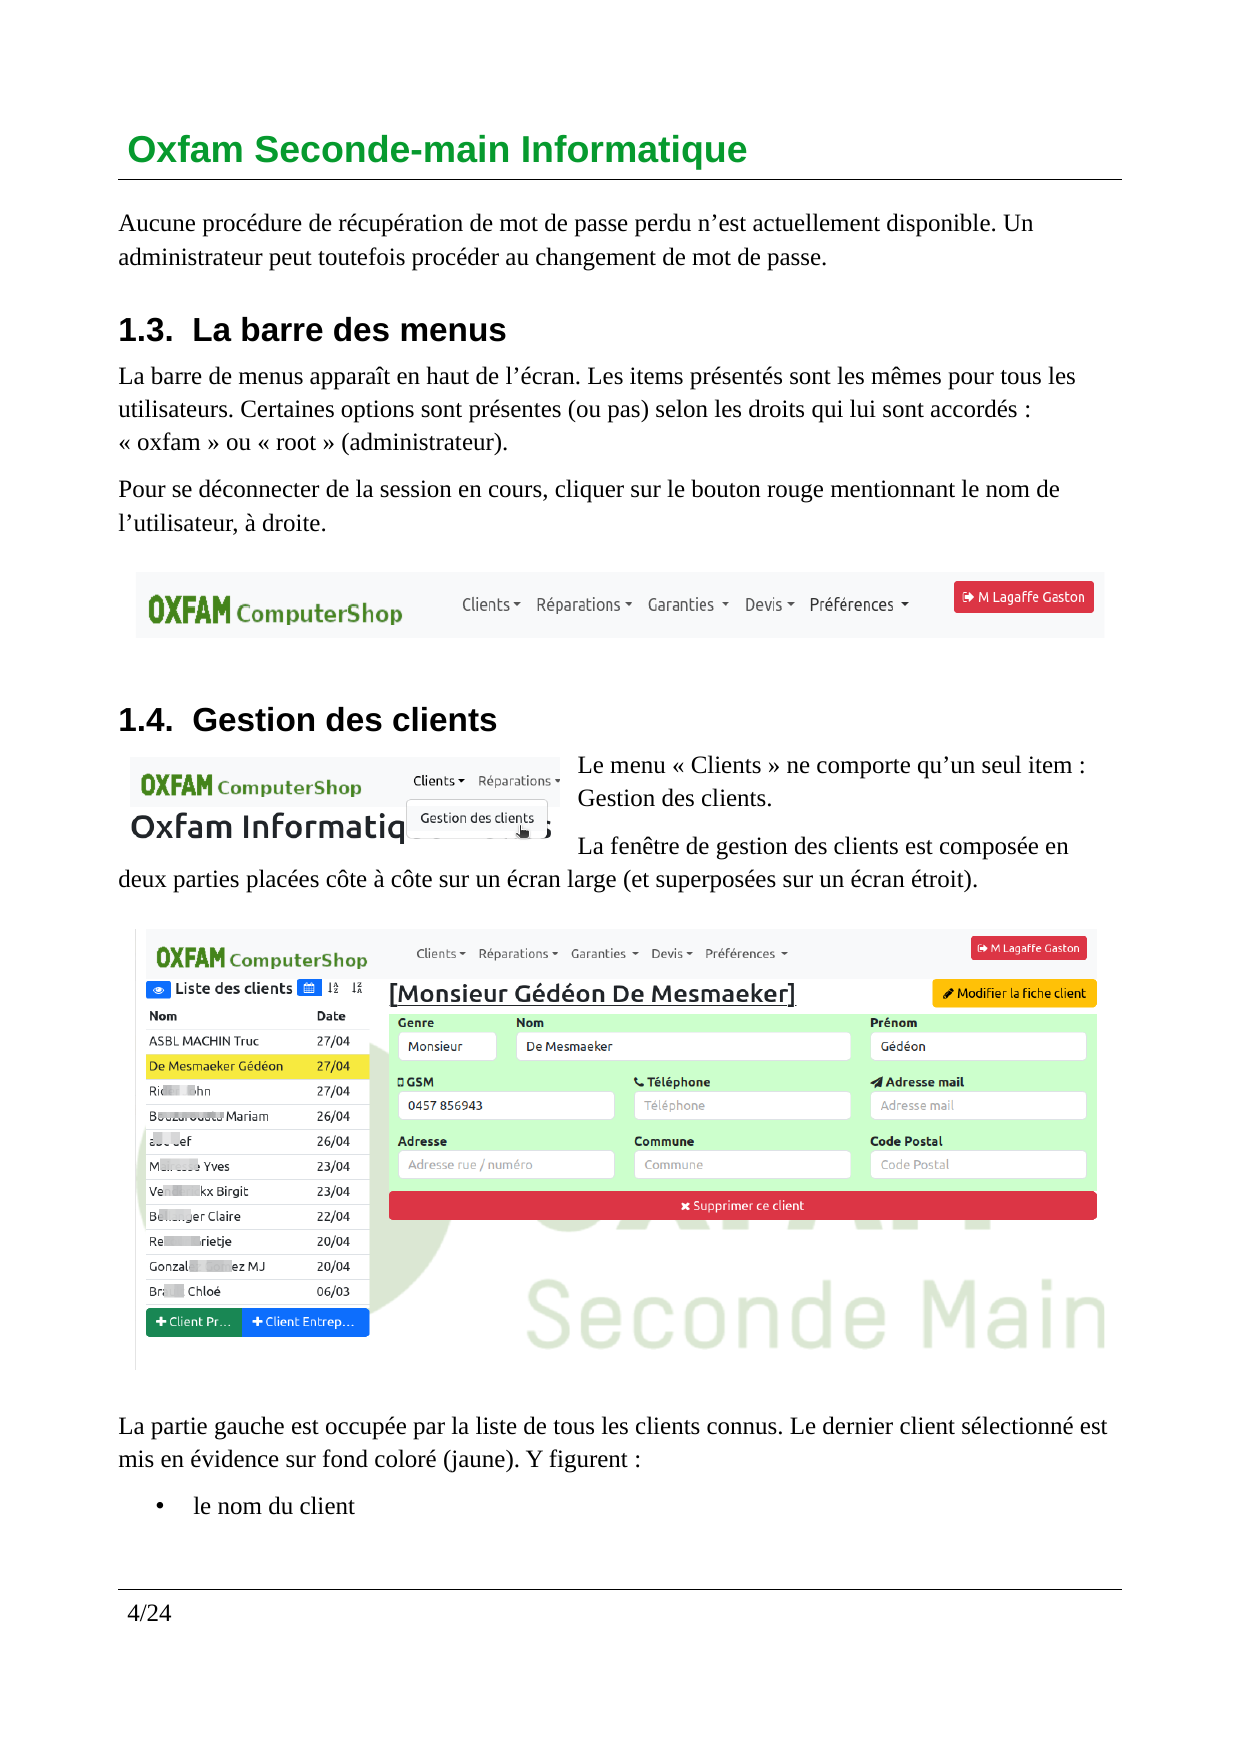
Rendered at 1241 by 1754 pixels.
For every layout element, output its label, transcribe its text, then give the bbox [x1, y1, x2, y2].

picture [135, 572, 1105, 643]
subtitle La barre des menus [118, 310, 1122, 348]
text Le menu « Clients » ne comporte qu’un seul item : Gestion des clients. [109, 739, 1122, 863]
text Aucune procédure de récupération de mot de passe perdu n’est actuellement disponible. Un administrateur peut toutefois procéder au changement de mot de passe. [118, 208, 1122, 270]
text La fenêtre de gestion des clients est composée en deux parties placées côte à côte sur un écran large (et superposées sur un écran étroit). [118, 831, 1122, 893]
picture [127, 757, 560, 846]
subtitle Gestion des clients [118, 555, 1122, 738]
text La partie gauche est occupée par la liste de tous les clients connus. Le dernier client sélectionné est mis en évidence sur fond coloré (jaune). Y figurent : [118, 912, 1122, 1472]
text La barre de menus apparaît en haut de l’écran. Les items présentés sont les mêmes pour tous les utilisateurs. Certaines options sont présentes (ou pas) selon les droits qui lui sont accordés : « oxfam » ou « root » (administrateur). [118, 361, 1122, 456]
picture [135, 929, 1105, 1370]
text Pour se déconnecter de la session en cours, cliquer sur le bouton rouge mentionnant le nom de l’utilisateur, à droite. [118, 474, 1122, 536]
list le nom du client [156, 1491, 1122, 1520]
